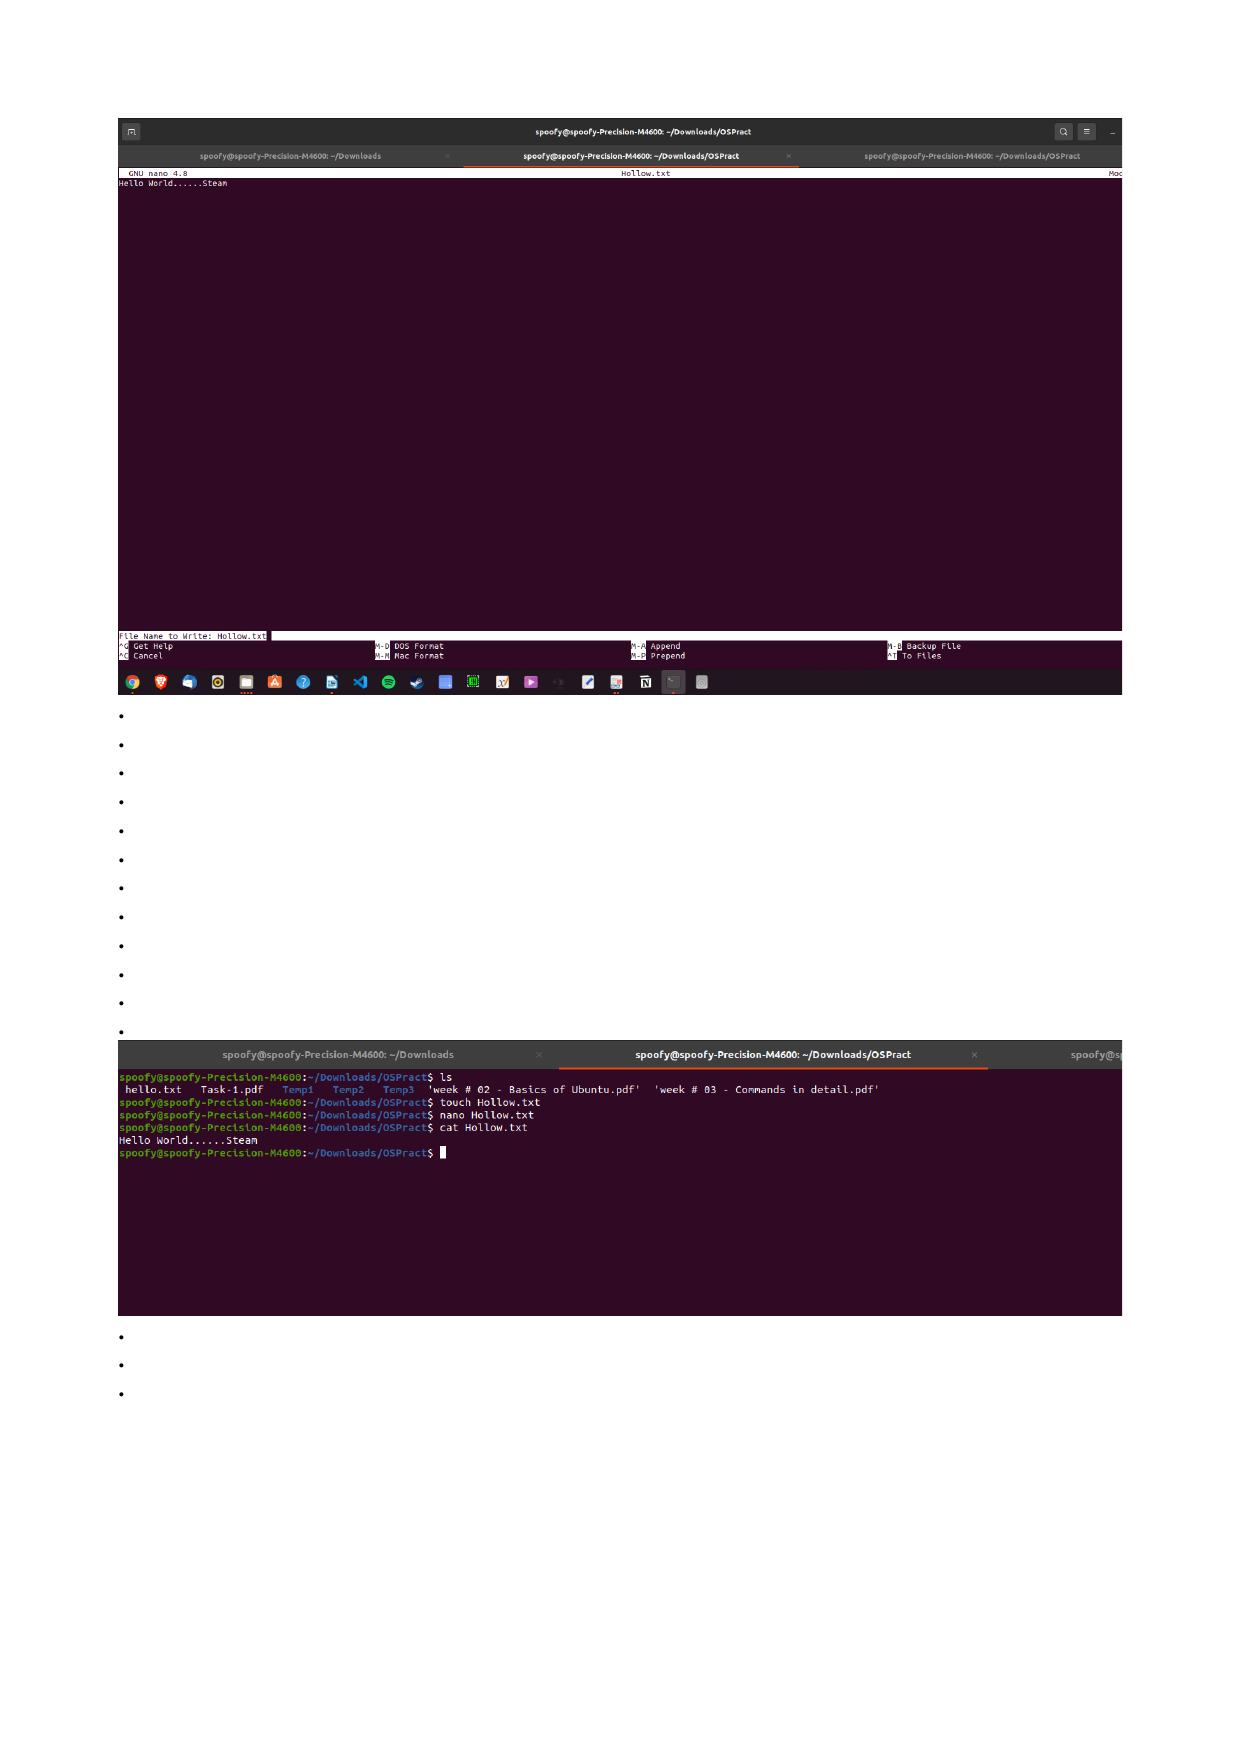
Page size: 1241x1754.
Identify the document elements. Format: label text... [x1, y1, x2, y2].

text . [118, 867, 1122, 896]
text . [118, 810, 1122, 839]
text . [118, 1344, 1122, 1373]
text . [118, 954, 1122, 982]
text . [118, 982, 1122, 1011]
text . [118, 781, 1122, 810]
picture [118, 1040, 1123, 1316]
text . [118, 1373, 1122, 1402]
text . [118, 896, 1122, 925]
text . [118, 752, 1122, 781]
text . [118, 839, 1122, 867]
text . [118, 695, 1122, 724]
text . [118, 925, 1122, 954]
text . [118, 1316, 1122, 1344]
text . [118, 1011, 1122, 1040]
text . [118, 724, 1122, 752]
picture [118, 118, 1123, 695]
